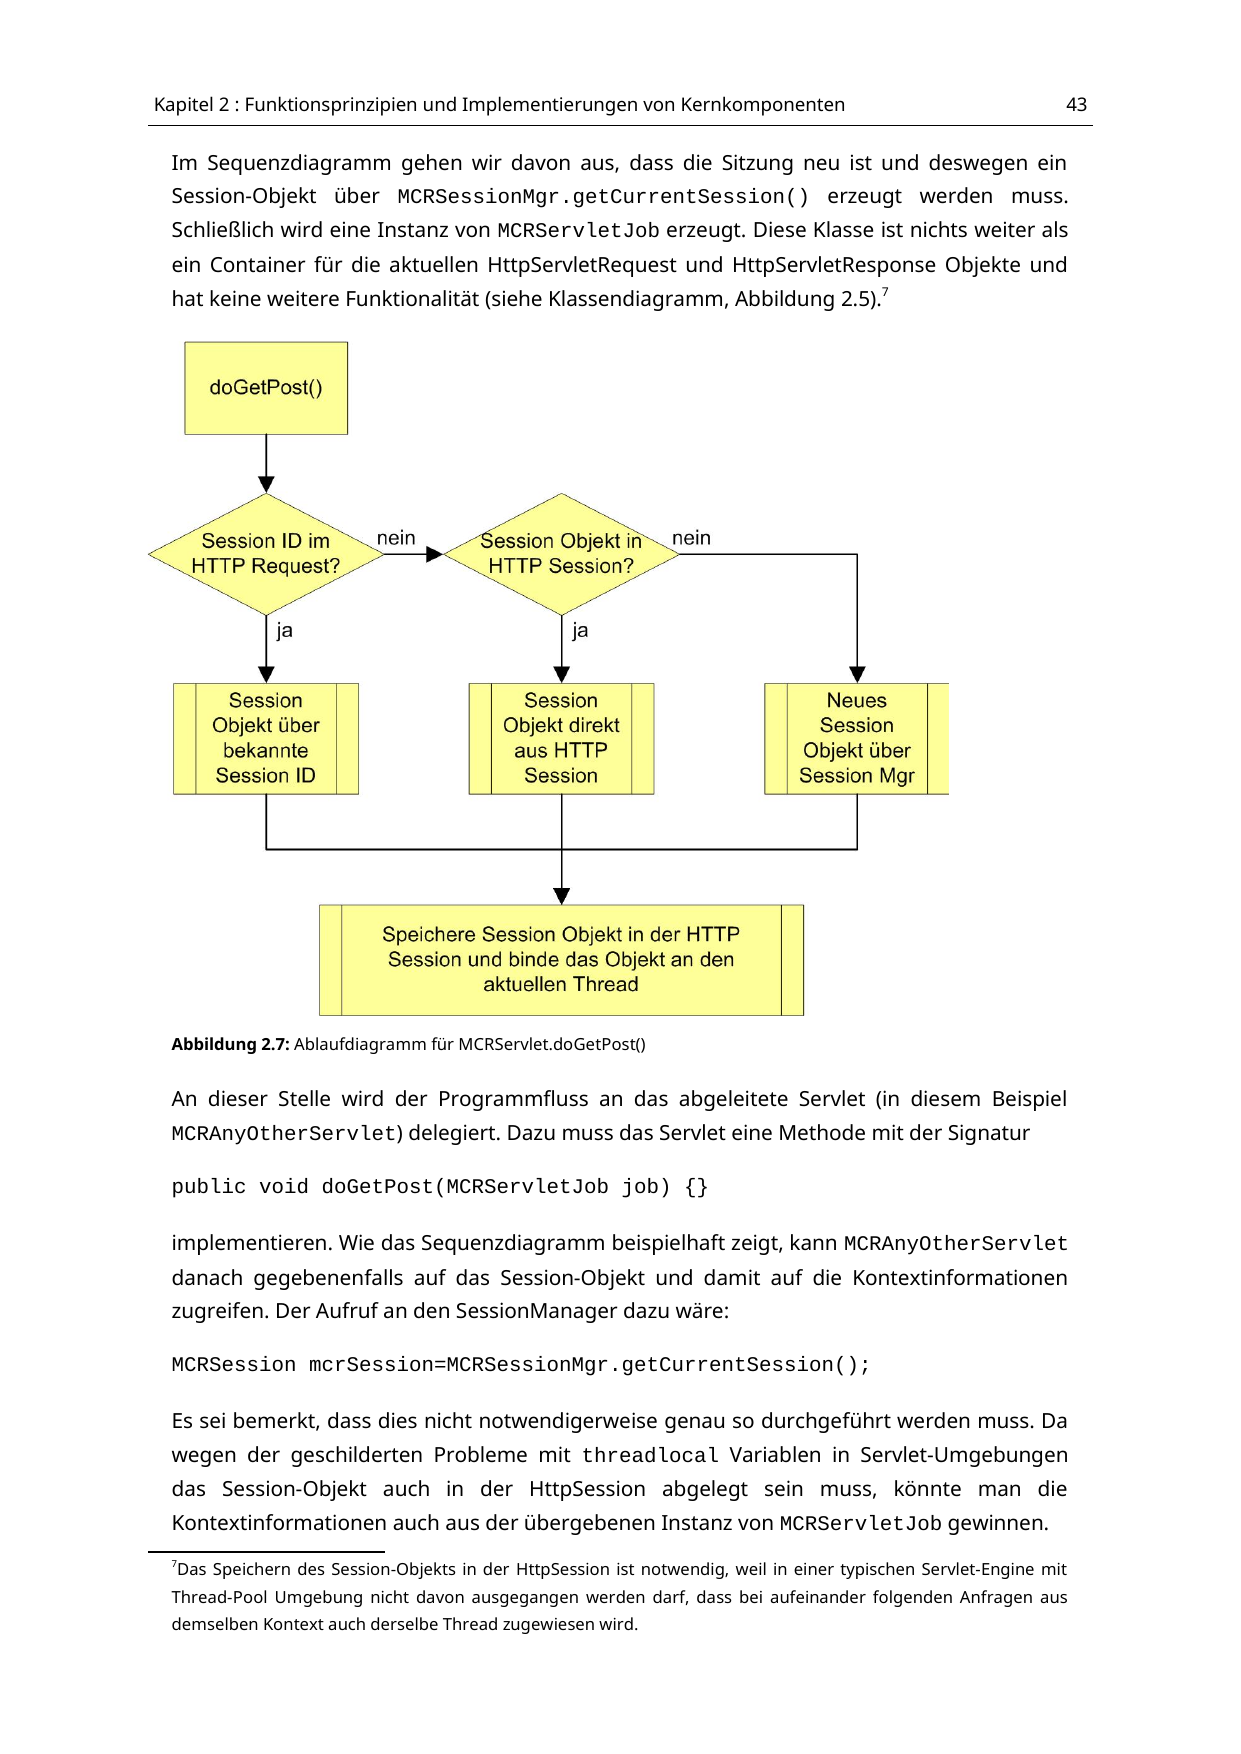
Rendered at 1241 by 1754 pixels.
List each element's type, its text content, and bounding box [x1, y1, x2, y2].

text Das Speichern des Session-Objekts in der HttpSession ist notwendig, weil in einer typischen Servlet-Engine mit Thread-Pool Umgebung nicht davon ausgegangen werden darf, dass bei aufeinander folgenden Anfragen aus demselben Kontext auch derselbe Thread zugewiesen wird. [171, 1558, 1069, 1636]
text public void doGetPost(MCRServletJob job) {} [171, 1176, 1069, 1199]
text An dieser Stelle wird der Programmfluss an das abgeleitete Servlet (in diesem Beispiel MCRAnyOtherServlet) delegiert. Dazu muss das Servlet eine Methode mit der Signatur [148, 312, 1069, 1147]
text Abbildung 2.7: Ablaufdiagramm für MCRServlet.doGetPost() [171, 1016, 925, 1055]
text Es sei bemerkt, dass dies nicht notwendigerweise genau so durchgeführt werden muss. Da wegen der geschilderten Probleme mit threadlocal Variablen in Servlet-Umgebungen das Session-Objekt auch in der HttpSession abgelegt sein muss, könnte man die Kontextinformationen auch aus der übergebenen Instanz von MCRServletJob gewinnen. [171, 1407, 1069, 1537]
picture [147, 341, 949, 1016]
text MCRSession mcrSession=MCRSessionMgr.getCurrentSession(); [171, 1354, 1069, 1377]
text implementieren. Wie das Sequenzdiagramm beispielhaft zeigt, kann MCRAnyOtherServlet danach gegebenenfalls auf das Session-Objekt und damit auf die Kontextinformationen zugreifen. Der Aufruf an den SessionManager dazu wäre: [171, 1228, 1069, 1325]
text Im Sequenzdiagramm gehen wir davon aus, dass die Sitzung neu ist und deswegen ein Session-Objekt über MCRSessionMgr.getCurrentSession() erzeugt werden muss. Schließlich wird eine Instanz von MCRServletJob erzeugt. Diese Klasse ist nichts weiter als ein Container für die aktuellen HttpServletRequest und HttpServletResponse Objekte und hat keine weitere Funktionalität (siehe Klassendiagramm, Abbildung 2.5). [171, 148, 1069, 312]
